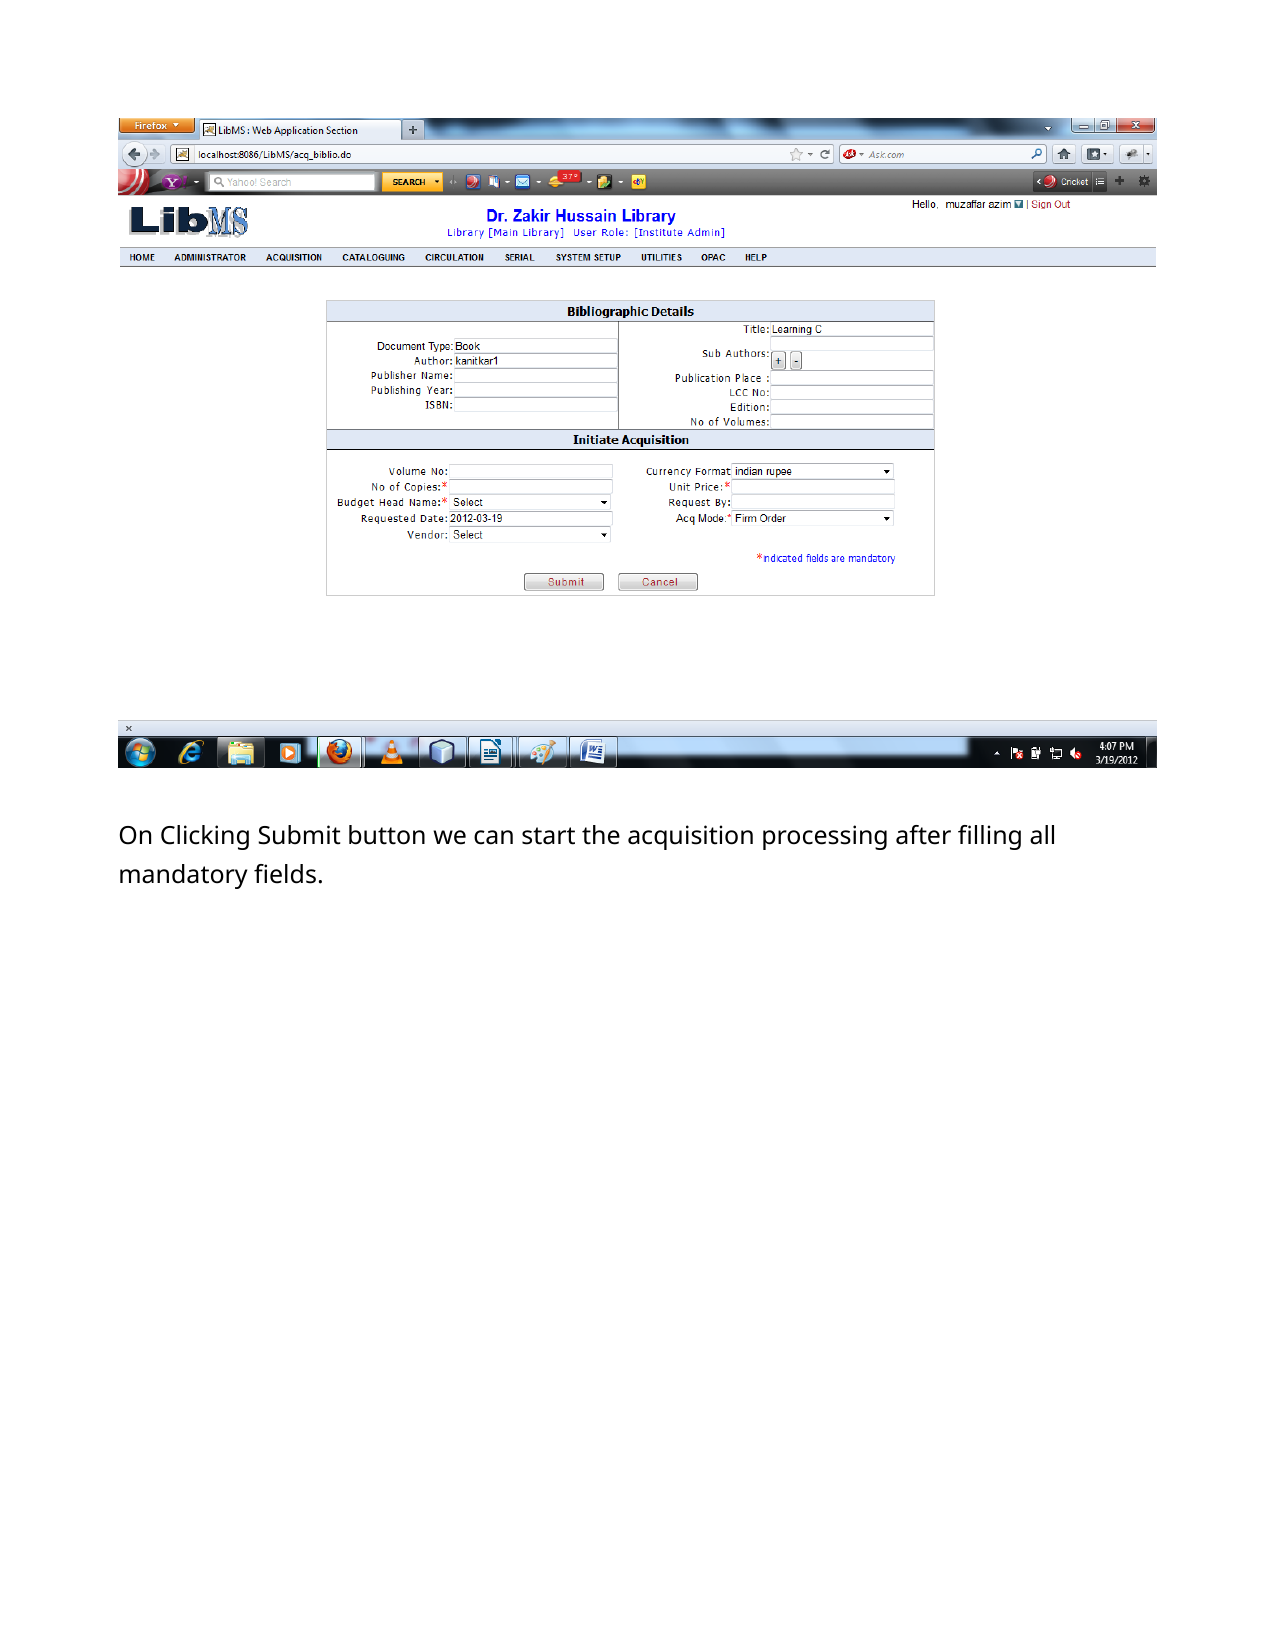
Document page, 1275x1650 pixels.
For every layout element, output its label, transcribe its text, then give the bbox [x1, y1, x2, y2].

text On Clicking Submit button we can start the acquisition processing after filling all mandatory fields. [118, 817, 1157, 891]
picture [118, 118, 1157, 768]
